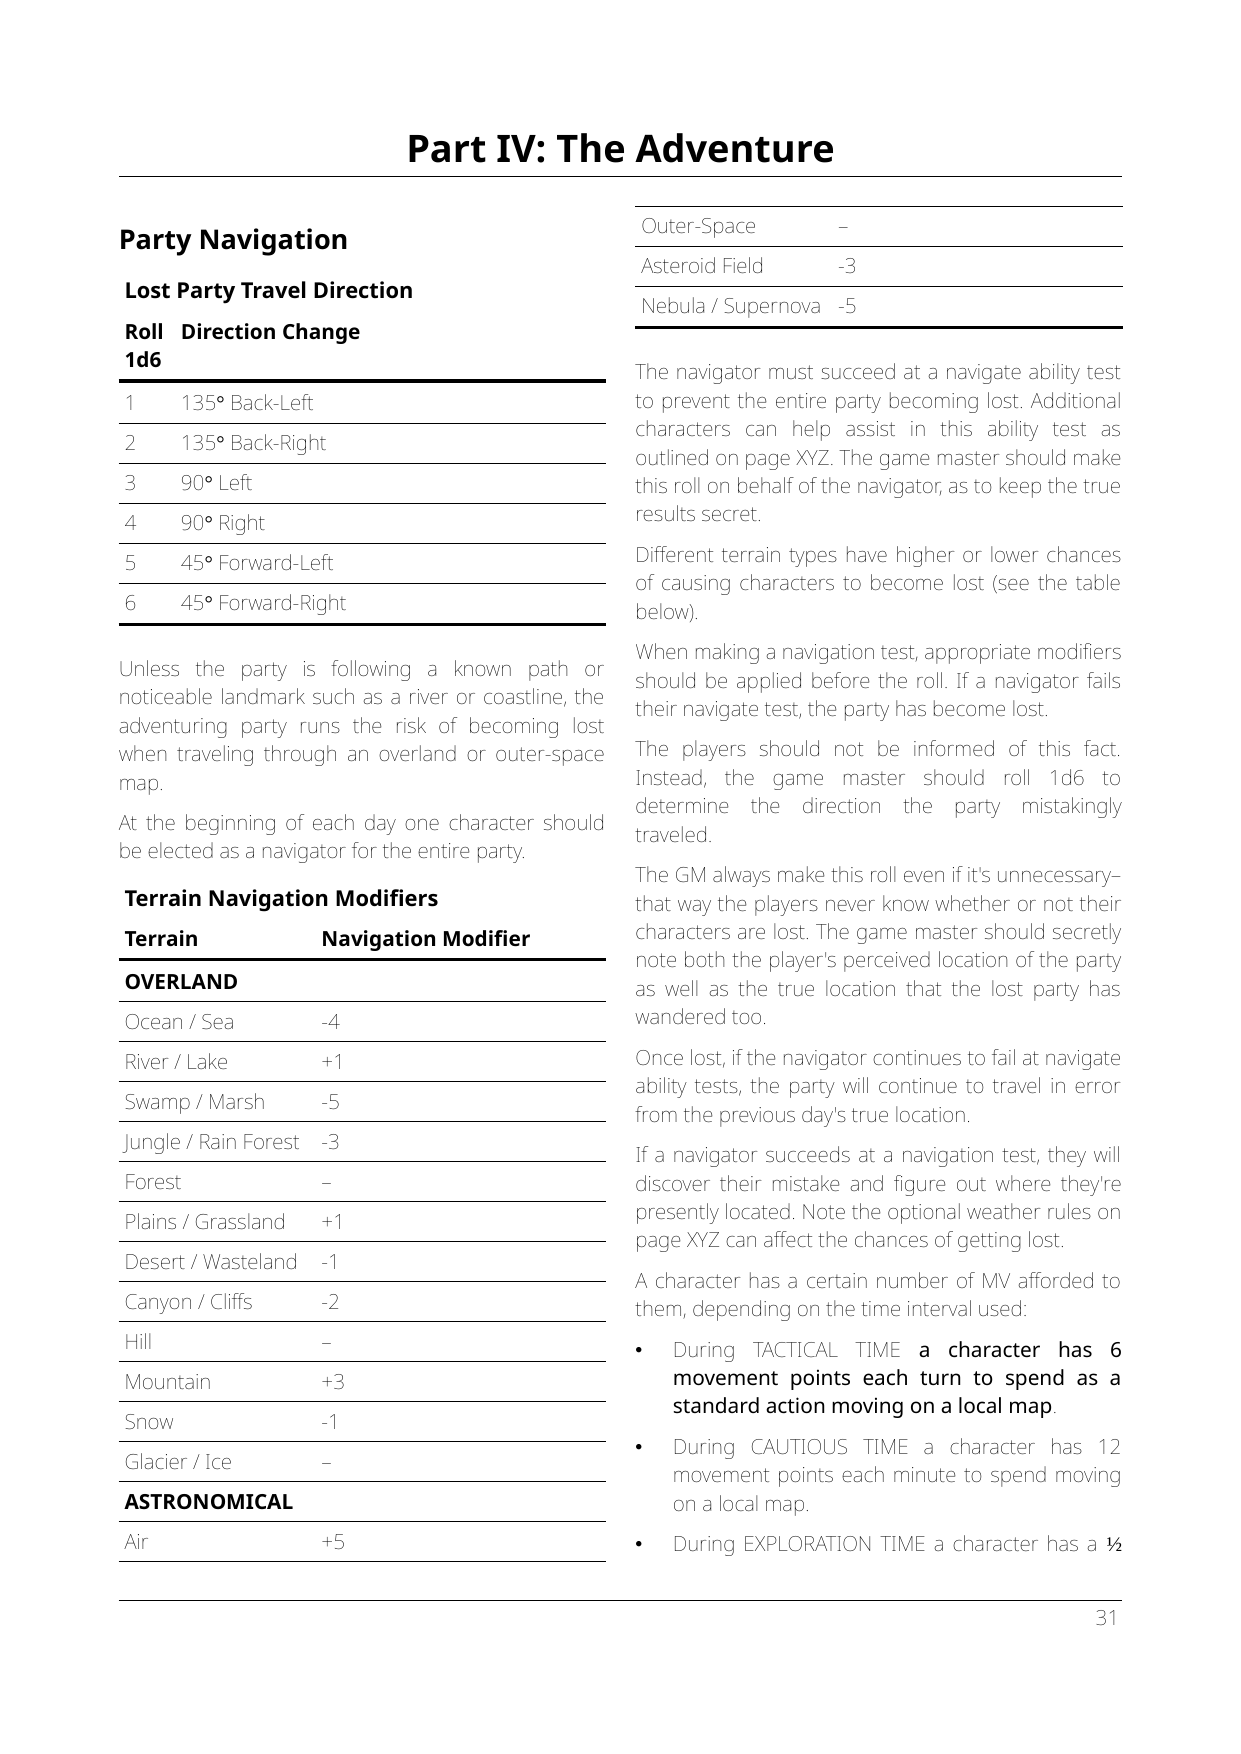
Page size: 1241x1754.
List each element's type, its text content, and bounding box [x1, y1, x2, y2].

table_cell Jungle / Rain Forest [119, 1122, 315, 1161]
table_cell Desert / Wasteland [119, 1242, 315, 1281]
table_cell – [315, 1442, 606, 1481]
table_cell Nebula / Supernova [635, 287, 832, 326]
table_cell 45° Forward-Left [175, 544, 606, 582]
table_cell Outer-Space [635, 207, 832, 246]
text Unless the party is following a known path or noticeable landmark such as a river or coastline, the adventuring party runs the risk of becoming lost when traveling through an overland or outer-space map. [118, 626, 605, 796]
table_cell +1 [315, 1042, 606, 1081]
table_cell Glacier / Ice [119, 1442, 315, 1481]
table_cell 90° Right [175, 504, 606, 542]
table_cell Forest [119, 1162, 315, 1201]
table_cell Asteroid Field [635, 247, 832, 286]
table_cell +3 [315, 1362, 606, 1401]
text The players should not be informed of this fact. Instead, the game master should roll 1d6 to determine the direction the party mistakingly traveled. [635, 734, 1122, 848]
table_cell Ocean / Sea [119, 1002, 315, 1041]
table_header Terrain Navigation Modifiers [119, 877, 606, 918]
table_cell Swamp / Marsh [119, 1082, 315, 1121]
table_cell +5 [315, 1522, 606, 1561]
table_cell OVERLAND [119, 961, 606, 1001]
table_cell Roll 1d6 [119, 311, 175, 379]
table_cell Plains / Grassland [119, 1202, 315, 1241]
table_cell – [315, 1162, 606, 1201]
table_cell -3 [832, 247, 1123, 286]
table_cell Navigation Modifier [315, 918, 606, 958]
text The GM always make this roll even if it's unnecessary–that way the players never know whether or not their characters are lost. The game master should secretly note both the player's perceived location of the party as well as the true location that the lost party has wandered too. [635, 860, 1122, 1031]
table_cell 2 [119, 424, 175, 462]
table_cell 3 [119, 464, 175, 502]
table_cell 6 [119, 584, 175, 622]
table_cell -1 [315, 1402, 606, 1441]
table_cell Air [119, 1522, 315, 1561]
table_cell -3 [315, 1122, 606, 1161]
subtitle Party Navigation [118, 220, 605, 257]
table_cell ASTRONOMICAL [119, 1482, 606, 1521]
table_cell -1 [315, 1242, 606, 1281]
table_cell Snow [119, 1402, 315, 1441]
table_cell Terrain [119, 918, 315, 958]
table_cell Hill [119, 1322, 315, 1361]
text The navigator must succeed at a navigate ability test to prevent the entire party becoming lost. Additional characters can help assist in this ability test as outlined on page XYZ. The game master should make this roll on behalf of the navigator, as to keep the true results secret. [635, 329, 1122, 528]
table_cell Direction Change [175, 311, 606, 379]
table_cell 45° Forward-Right [175, 584, 606, 622]
text At the beginning of each day one character should be elected as a navigator for the entire party. [118, 808, 605, 865]
table_cell -5 [832, 287, 1123, 326]
list During TACTICAL TIME a character has 6 movement points each turn to spend as a standard action moving on a local map. [635, 1335, 1122, 1420]
table_cell 90° Left [175, 464, 606, 502]
table_cell – [832, 207, 1123, 246]
table_header Lost Party Travel Direction [119, 270, 606, 311]
table_cell River / Lake [119, 1042, 315, 1081]
table_cell – [315, 1322, 606, 1361]
table_cell 1 [119, 383, 175, 422]
list During CAUTIOUS TIME a character has 12 movement points each minute to spend moving on a local map. [635, 1432, 1122, 1517]
table_cell -5 [315, 1082, 606, 1121]
table_cell Canyon / Cliffs [119, 1282, 315, 1321]
text Once lost, if the navigator continues to fail at navigate ability tests, the party will continue to travel in error from the previous day's true location. [635, 1043, 1122, 1128]
text A character has a certain number of MV afforded to them, depending on the time interval used: [635, 1266, 1122, 1323]
text Different terrain types have higher or lower chances of causing characters to become lost (see the table below). [635, 540, 1122, 625]
table_cell 135° Back-Left [175, 383, 606, 422]
list During EXPLORATION TIME a character has a ½ [635, 1529, 1122, 1558]
table_cell +1 [315, 1202, 606, 1241]
table_cell 4 [119, 504, 175, 542]
text When making a navigation test, appropriate modifiers should be applied before the roll. If a navigator fails their navigate test, the party has become lost. [635, 637, 1122, 723]
table_cell 135° Back-Right [175, 424, 606, 462]
table_cell Mountain [119, 1362, 315, 1401]
table_cell -4 [315, 1002, 606, 1041]
table_cell 5 [119, 544, 175, 582]
table_cell -2 [315, 1282, 606, 1321]
text If a navigator succeeds at a navigation test, they will discover their mistake and figure out where they're presently located. Note the optional weather rules on page XYZ can affect the chances of getting lost. [635, 1140, 1122, 1254]
